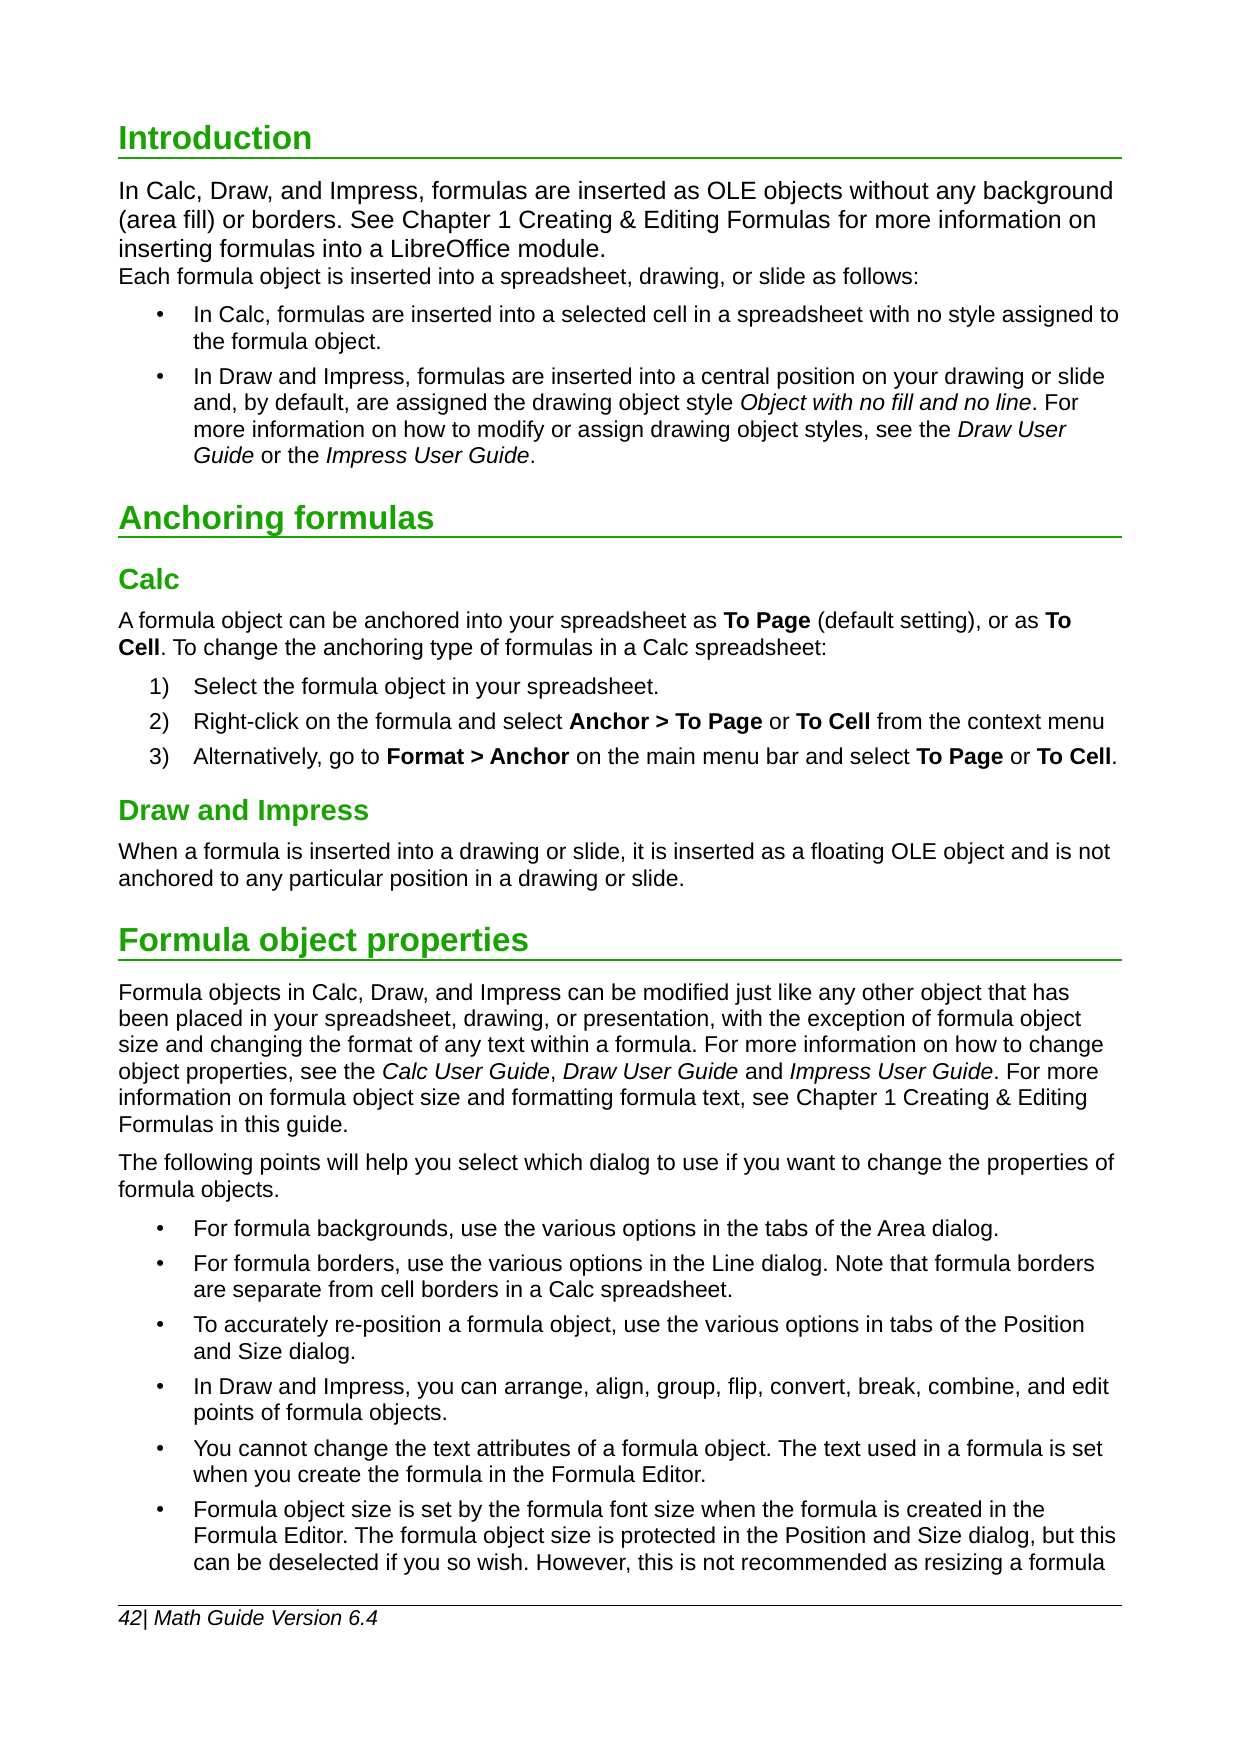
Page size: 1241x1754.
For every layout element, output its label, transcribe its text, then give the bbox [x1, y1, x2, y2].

list Select the formula object in your spreadsheet. [169, 673, 1122, 699]
list To accurately re-position a formula object, use the various options in tabs of the Position and Size dialog. [156, 1311, 1122, 1364]
list In Calc, formulas are inserted into a selected cell in a spreadsheet with no style assigned to the formula object. [156, 301, 1122, 354]
list You cannot change the text attributes of a formula object. The text used in a formula is set when you create the formula in the Formula Editor. [156, 1434, 1122, 1487]
list For formula borders, use the various options in the Line dialog. Note that formula borders are separate from cell borders in a Calc spreadsheet. [156, 1250, 1122, 1302]
list For formula backgrounds, use the various options in the tabs of the Area dialog. [156, 1214, 1122, 1241]
text A formula object can be anchored into your spreadsheet as To Page (default setting), or as To Cell. To change the anchoring type of formulas in a Calc spreadsheet: [118, 607, 1122, 660]
text When a formula is inserted into a drawing or slide, it is inserted as a floating OLE object and is not anchored to any particular position in a drawing or slide. [118, 838, 1122, 891]
subtitle Calc [118, 562, 1122, 596]
text Each formula object is inserted into a spreadsheet, drawing, or slide as follows: [118, 263, 1122, 289]
list In Draw and Impress, you can arrange, align, group, flip, convert, break, combine, and edit points of formula objects. [156, 1373, 1122, 1426]
list Formula object size is set by the formula font size when the formula is created in the Formula Editor. The formula object size is protected in the Position and Size dialog, but this can be deselected if you so wish. However, this is not recommended as resizing a formula [156, 1496, 1122, 1575]
text The following points will help you select which dialog to use if you want to change the properties of formula objects. [118, 1149, 1122, 1202]
subtitle Anchoring formulas [118, 498, 1122, 536]
text In Calc, Draw, and Impress, formulas are inserted as OLE objects without any background (area fill) or borders. See Chapter 1 Creating & Editing Formulas for more information on inserting formulas into a LibreOffice module. [118, 176, 1122, 263]
subtitle Introduction [118, 118, 1122, 157]
text Formula objects in Calc, Draw, and Impress can be modified just like any other object that has been placed in your spreadsheet, drawing, or presentation, with the exception of formula object size and changing the format of any text within a formula. For more information on how to change object properties, see the Calc User Guide, Draw User Guide and Impress User Guide. For more information on formula object size and formatting formula text, see Chapter 1 Creating & Editing Formulas in this guide. [118, 979, 1122, 1137]
list Right-click on the formula and select Anchor > To Page or To Cell from the context menu [169, 708, 1122, 734]
subtitle Draw and Impress [118, 793, 1122, 827]
subtitle Formula object properties [118, 921, 1122, 959]
list In Draw and Impress, formulas are inserted into a central position on your drawing or slide and, by default, are assigned the drawing object style Object with no fill and no line. For more information on how to modify or assign drawing object styles, see the Draw User Guide or the Impress User Guide. [156, 363, 1122, 468]
list Alternatively, go to Format > Anchor on the main menu bar and select To Page or To Cell. [169, 743, 1122, 769]
